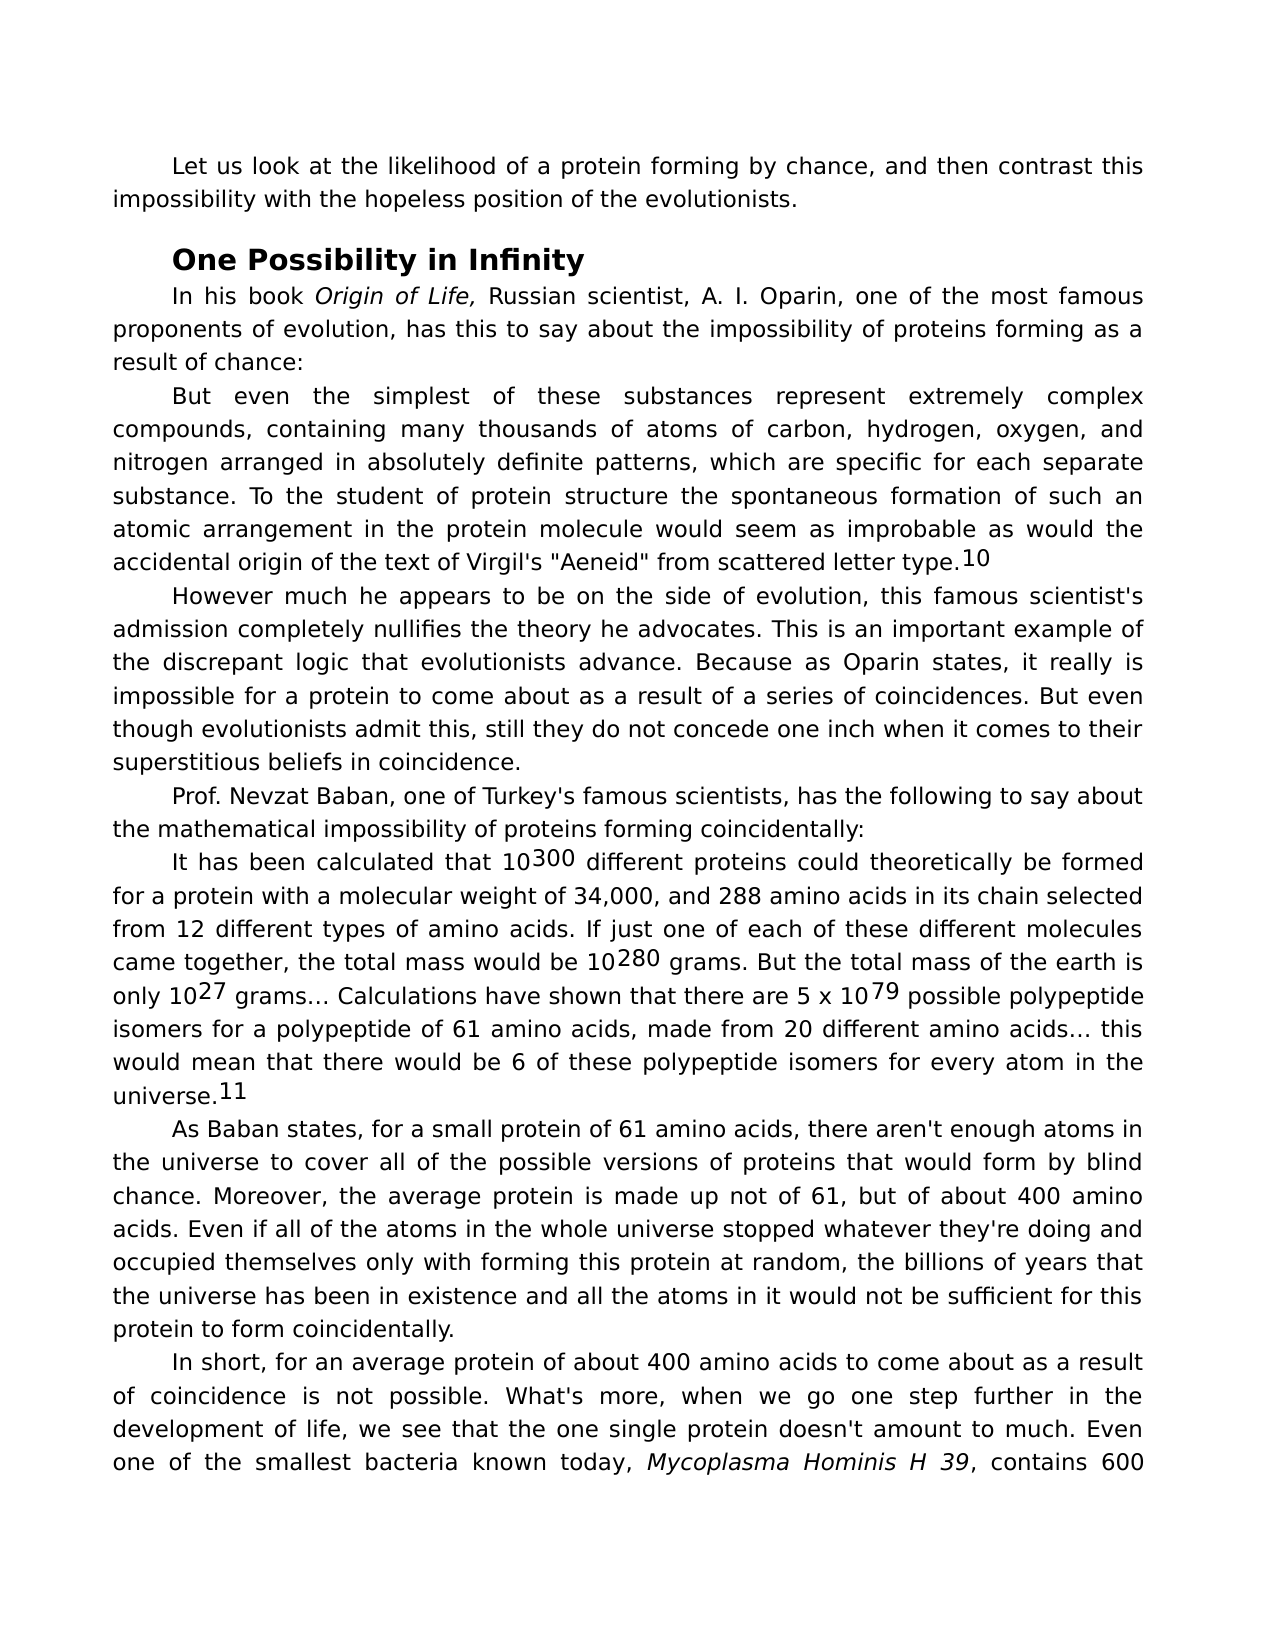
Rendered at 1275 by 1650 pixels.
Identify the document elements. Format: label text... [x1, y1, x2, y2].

text As Baban states, for a small protein of 61 amino acids, there aren't enough atoms in the universe to cover all of the possible versions of proteins that would form by blind chance. Moreover, the average protein is made up not of 61, but of about 400 amino acids. Even if all of the atoms in the whole universe stopped whatever they're doing and occupied themselves only with forming this protein at random, the billions of years that the universe has been in existence and all the atoms in it would not be sufficient for this protein to form coincidentally. [112, 1111, 1145, 1344]
text In his book Origin of Life, Russian scientist, A. I. Oparin, one of the most famous proponents of evolution, has this to say about the impossibility of proteins forming as a result of chance: [112, 277, 1145, 377]
text It has been calculated that 10300 different proteins could theoretically be formed for a protein with a molecular weight of 34,000, and 288 amino acids in its chain selected from 12 different types of amino acids. If just one of each of these different molecules came together, the total mass would be 10280 grams. But the total mass of the earth is only 1027 grams… Calculations have shown that there are 5 x 1079 possible polypeptide isomers for a polypeptide of 61 amino acids, made from 20 different amino acids… this would mean that there would be 6 of these polypeptide isomers for every atom in the universe.11 [112, 844, 1145, 1111]
text But even the simplest of these substances represent extremely complex compounds, containing many thousands of atoms of carbon, hydrogen, oxygen, and nitrogen arranged in absolutely definite patterns, which are specific for each separate substance. To the student of protein structure the spontaneous formation of such an atomic arrangement in the protein molecule would seem as improbable as would the accidental origin of the text of Virgil's "Aeneid" from scattered letter type.10 [112, 377, 1145, 577]
text In short, for an average protein of about 400 amino acids to come about as a result of coincidence is not possible. What's more, when we go one step further in the development of life, we see that the one single protein doesn't amount to much. Even one of the smallest bacteria known today, Mycoplasma Hominis H 39, contains 600 [112, 1344, 1145, 1477]
text One Possibility in Infinity [112, 243, 1145, 277]
text Let us look at the likelihood of a protein forming by chance, and then contrast this impossibility with the hopeless position of the evolutionists. [112, 148, 1145, 214]
text However much he appears to be on the side of evolution, this famous scientist's admission completely nullifies the theory he advocates. This is an important example of the discrepant logic that evolutionists advance. Because as Oparin states, it really is impossible for a protein to come about as a result of a series of coincidences. But even though evolutionists admit this, still they do not concede one inch when it comes to their superstitious beliefs in coincidence. [112, 577, 1145, 777]
text Prof. Nevzat Baban, one of Turkey's famous scientists, has the following to say about the mathematical impossibility of proteins forming coincidentally: [112, 777, 1145, 844]
